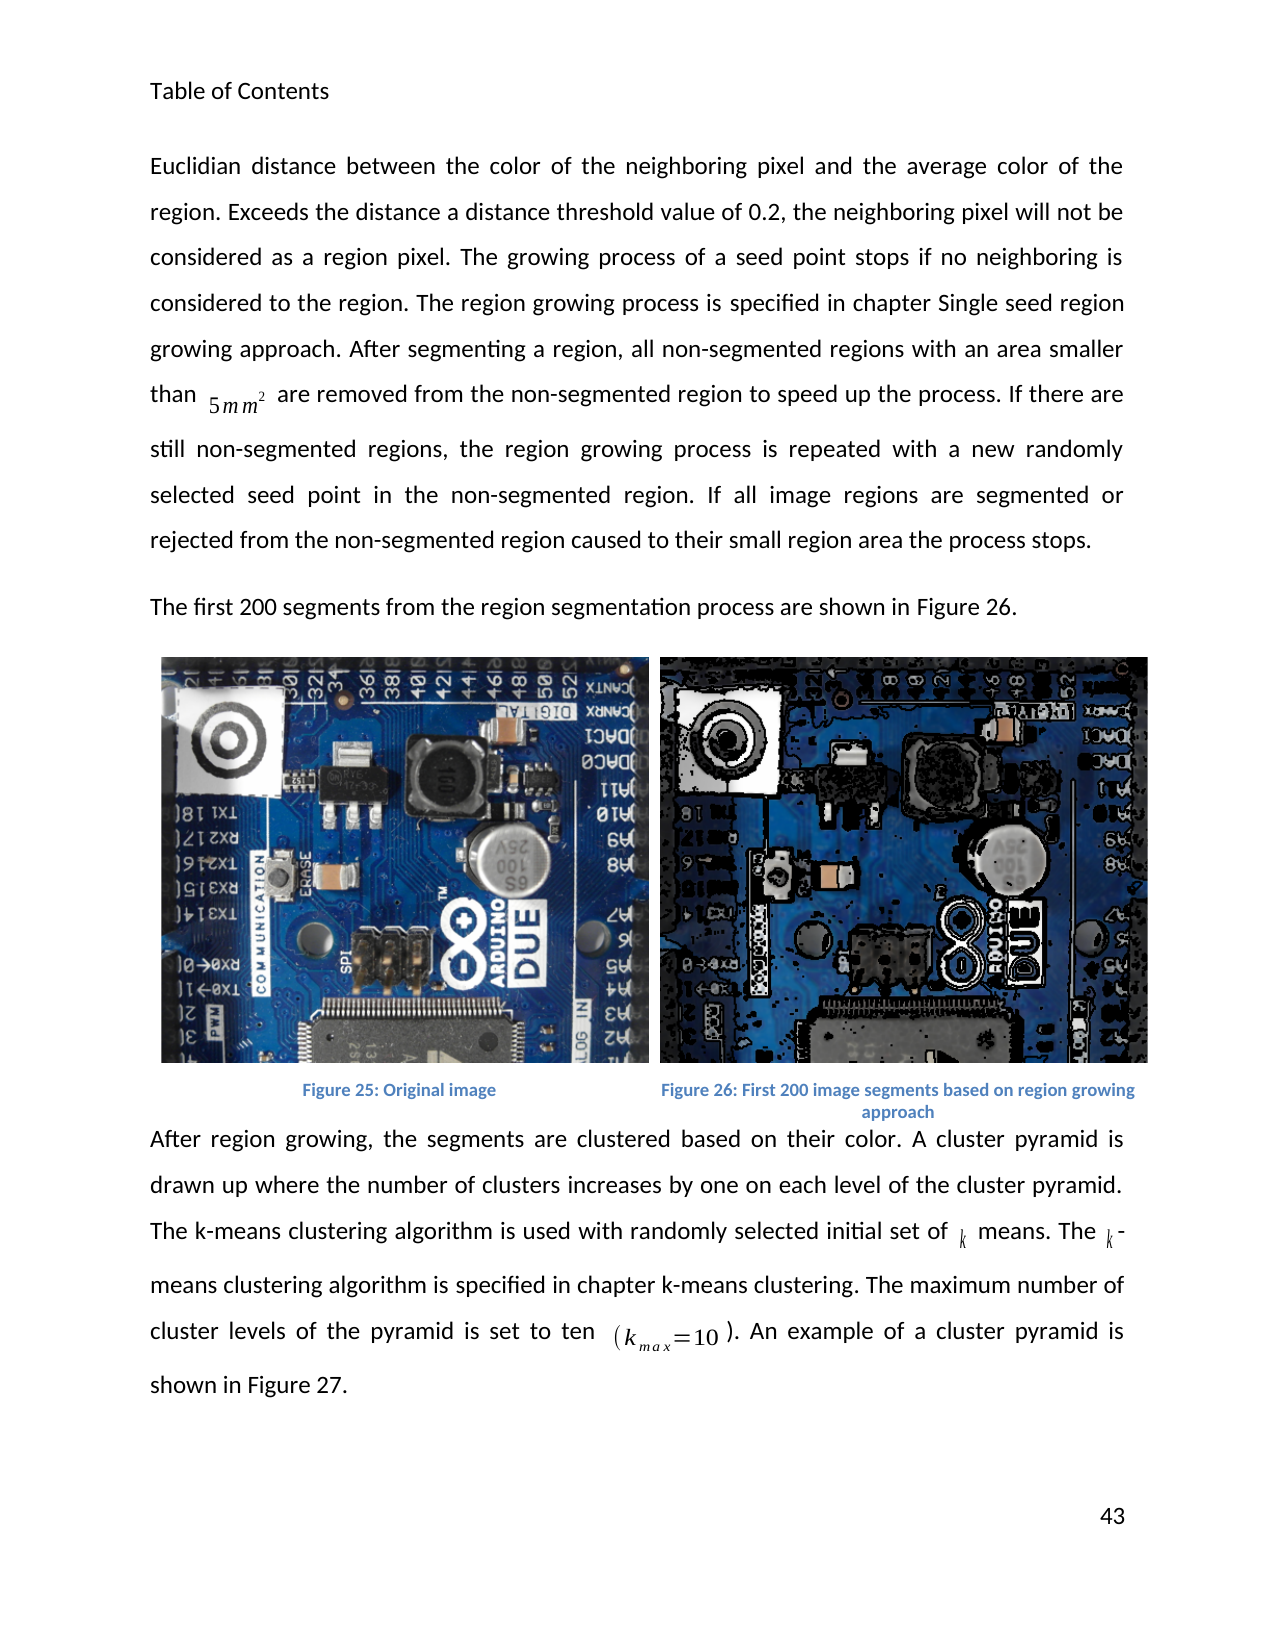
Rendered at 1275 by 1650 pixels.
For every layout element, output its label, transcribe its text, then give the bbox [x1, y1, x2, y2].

text Euclidian distance between the color of the neighboring pixel and the average color of the region. Exceeds the distance a distance threshold value of 0.2, the neighboring pixel will not be considered as a region pixel. The growing process of a seed point stops if no neighboring is considered to the region. The region growing process is specified in chapter Single seed region growing approach. After segmenting a region, all non-segmented regions with an area smaller than are removed from the non-segmented region to speed up the process. If there are still non-segmented regions, the region growing process is repeated with a new randomly selected seed point in the non-segmented region. If all image regions are segmented or rejected from the non-segmented region caused to their small region area the process stops. [150, 150, 1125, 555]
picture [660, 657, 1148, 1063]
picture [161, 657, 649, 1063]
text The first 200 segments from the region segmentation process are shown in Figure 26. [150, 591, 1125, 622]
table_header Figure 25: Original image [150, 658, 649, 1124]
table_header Figure 26: First 200 image segments based on region growing approach [649, 658, 1147, 1124]
text After region growing, the segments are clustered based on their color. A cluster pyramid is drawn up where the number of clusters increases by one on each level of the cluster pyramid. The k-means clustering algorithm is used with randomly selected initial set of means. The -means clustering algorithm is specified in chapter k-means clustering. The maximum number of cluster levels of the pyramid is set to ten). An example of a cluster pyramid is shown in Figure 27. [150, 1124, 1125, 1400]
